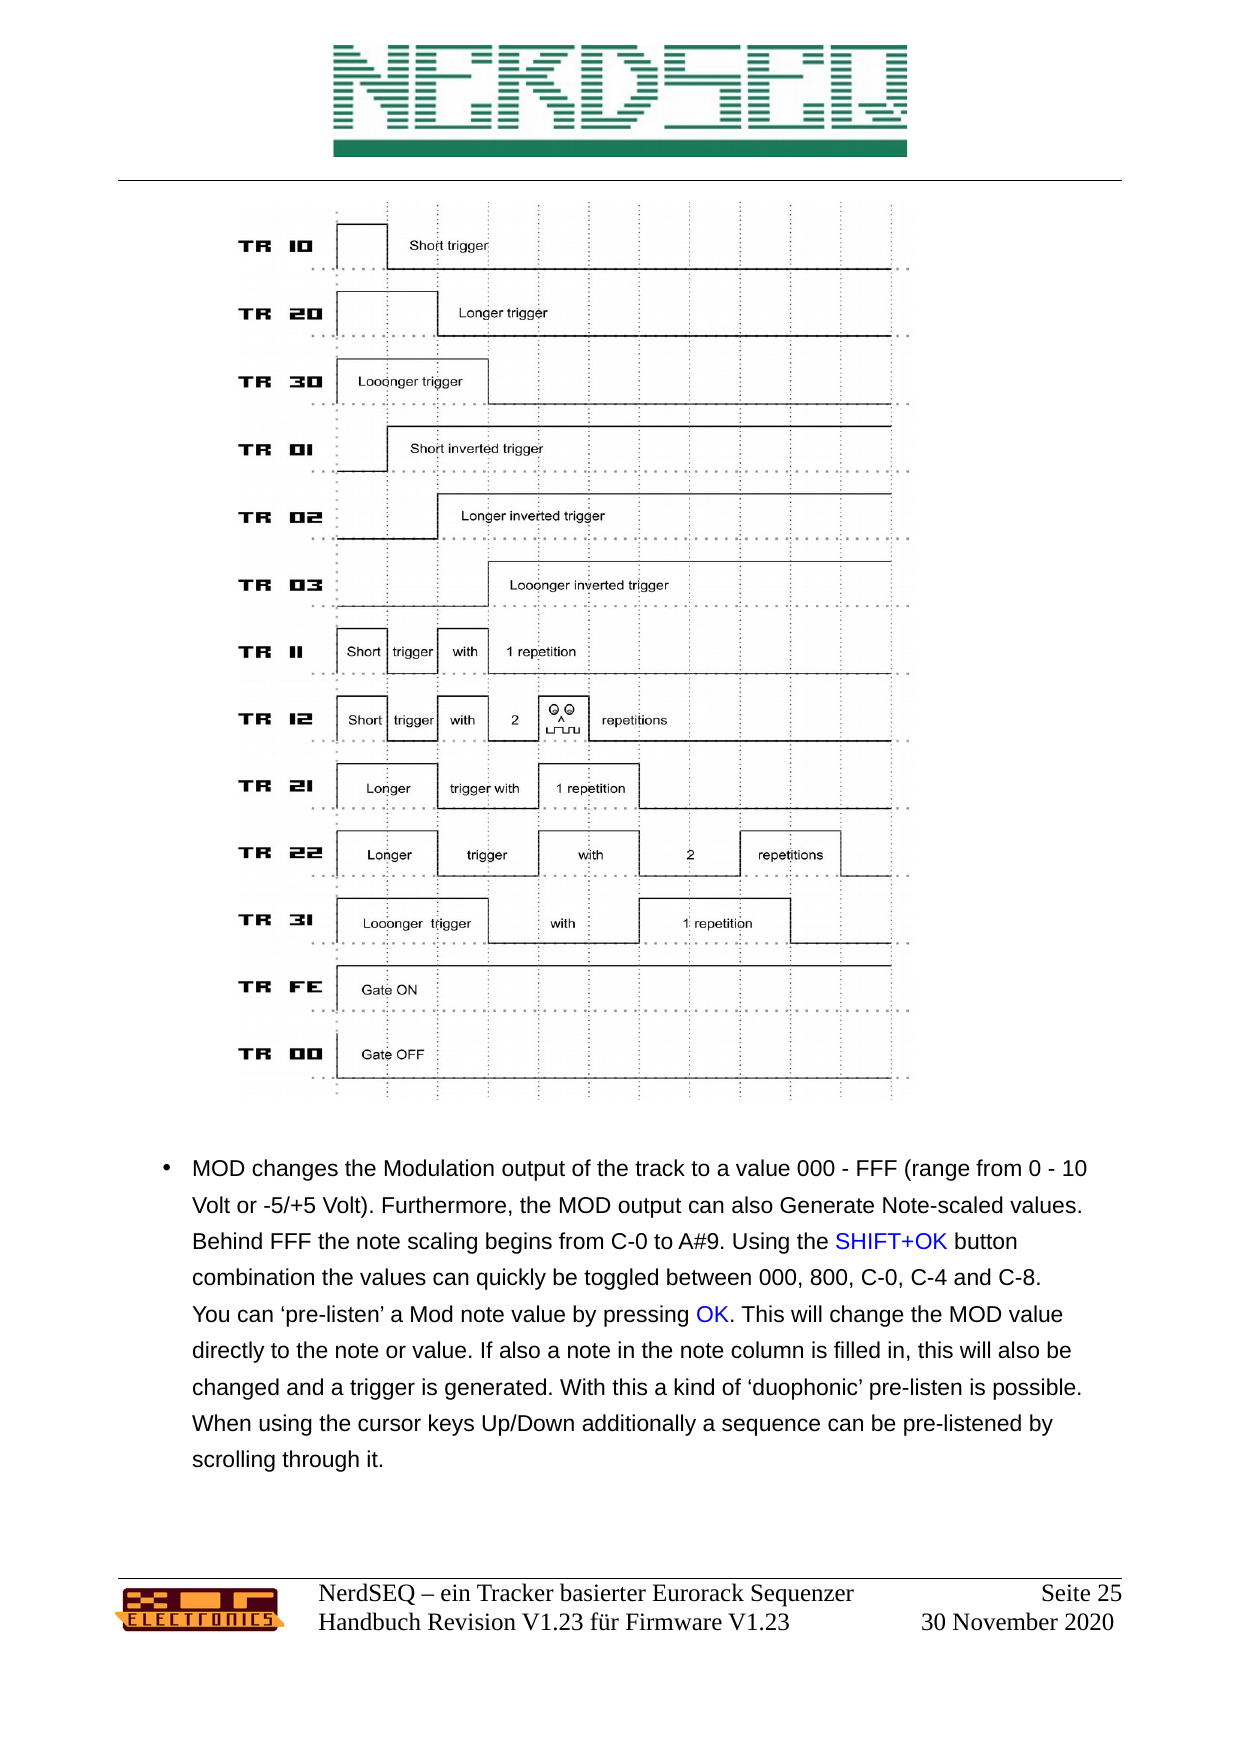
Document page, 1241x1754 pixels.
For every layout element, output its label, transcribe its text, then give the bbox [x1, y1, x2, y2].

list MOD changes the Modulation output of the track to a value 000 - FFF (range from 0 - 10 Volt or -5/+5 Volt). Furthermore, the MOD output can also Generate Note-scaled values. Behind FFF the note scaling begins from C-0 to A#9. Using the SHIFT+OK button combination the values can quickly be toggled between 000, 800, C-0, C-4 and C-8. [162, 1155, 1122, 1291]
picture [333, 45, 908, 157]
picture [238, 202, 916, 1100]
picture [115, 1584, 285, 1634]
list You can ‘pre-listen’ a Mod note value by pressing OK. This will change the MOD value directly to the note or value. If also a note in the note column is filled in, this will also be changed and a trigger is generated. With this a kind of ‘duophonic’ pre-listen is possible. When using the cursor keys Up/Down additionally a sequence can be pre-listened by scrolling through it. [162, 1301, 1122, 1472]
